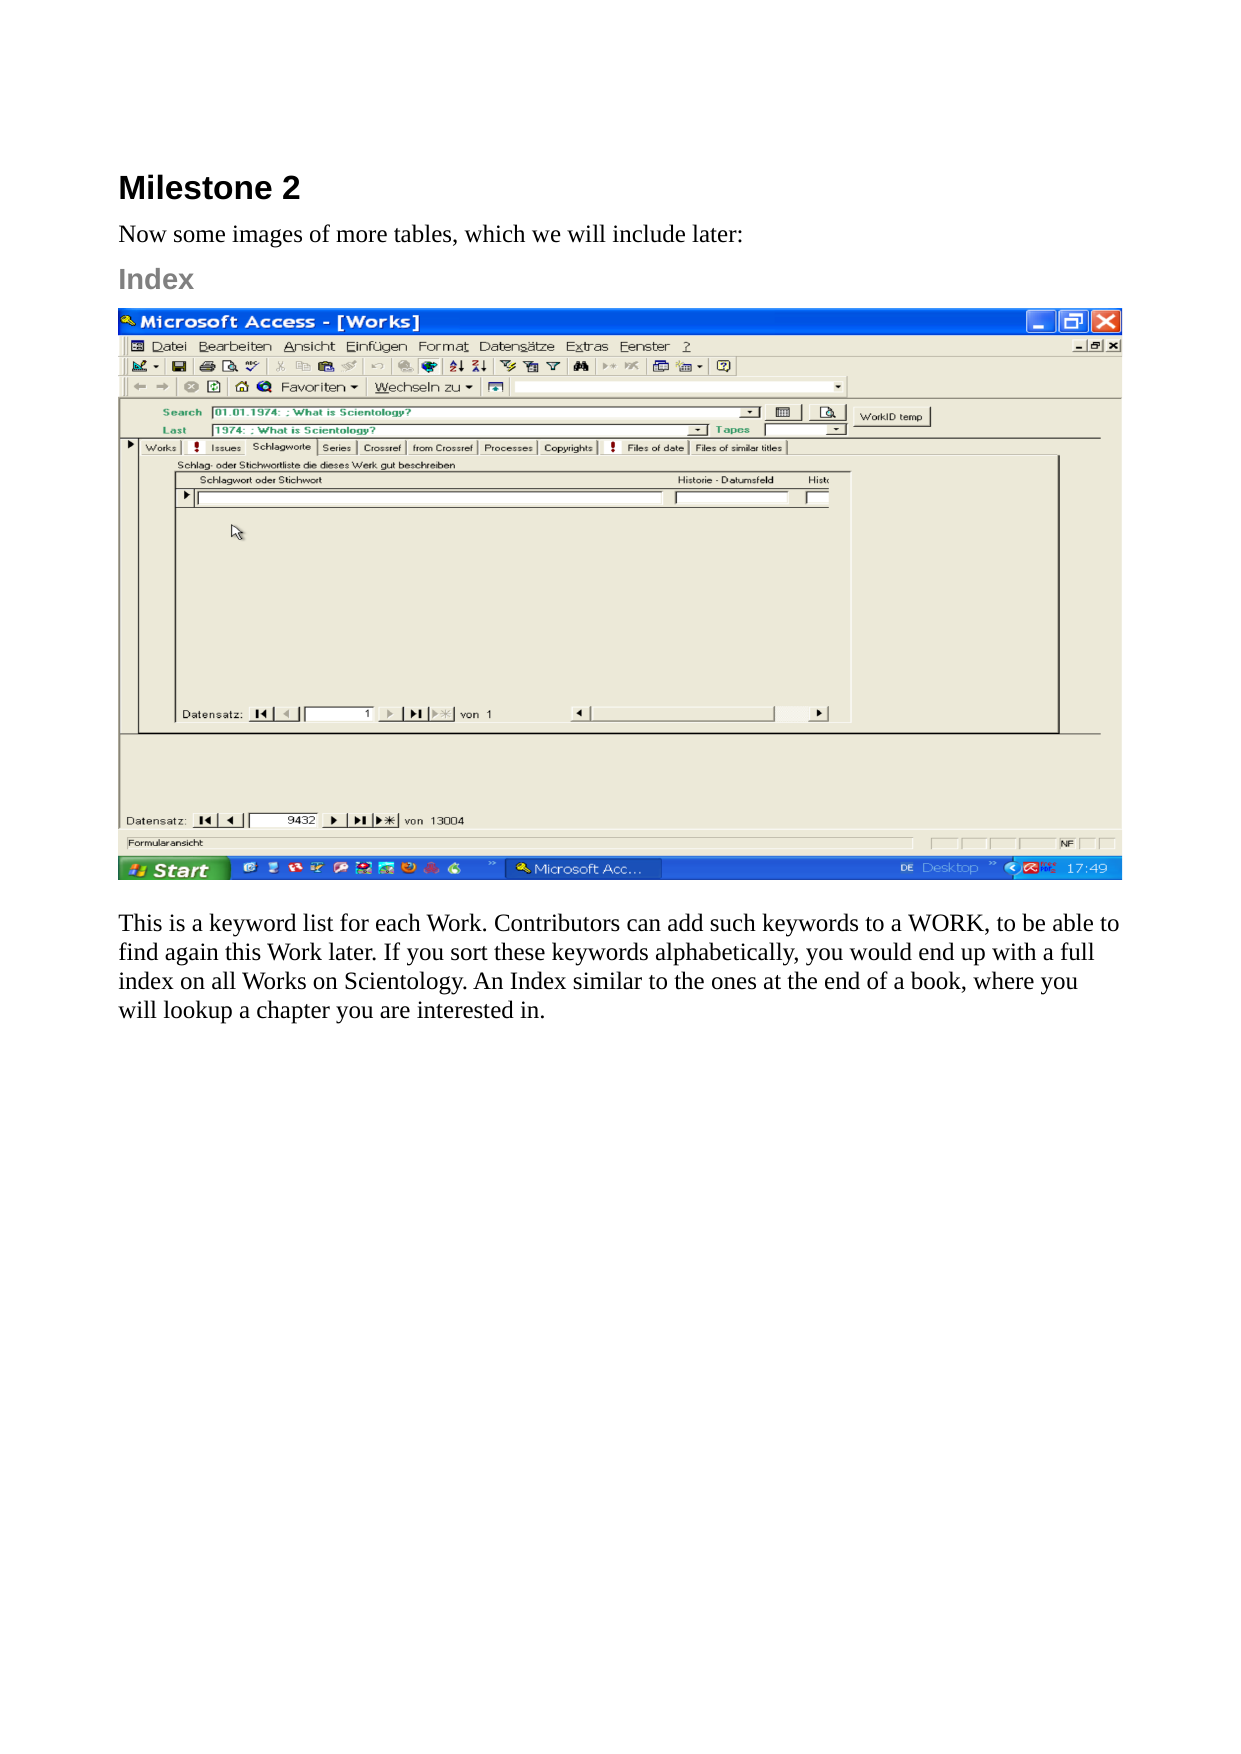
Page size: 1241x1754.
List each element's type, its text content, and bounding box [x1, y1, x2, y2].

subtitle Index [118, 262, 1122, 296]
subtitle Milestone 2 [118, 168, 1122, 206]
text This is a keyword list for each Work. Contributors can add such keywords to a WORK, to be able to find again this Work later. If you sort these keywords alphabetically, you would end up with a full index on all Works on Scientology. An Index similar to the ones at the end of a book, where you will lookup a chapter you are interested in. [118, 908, 1122, 1023]
text Now some images of more tables, which we will include later: [118, 219, 1122, 248]
picture [118, 308, 1123, 880]
